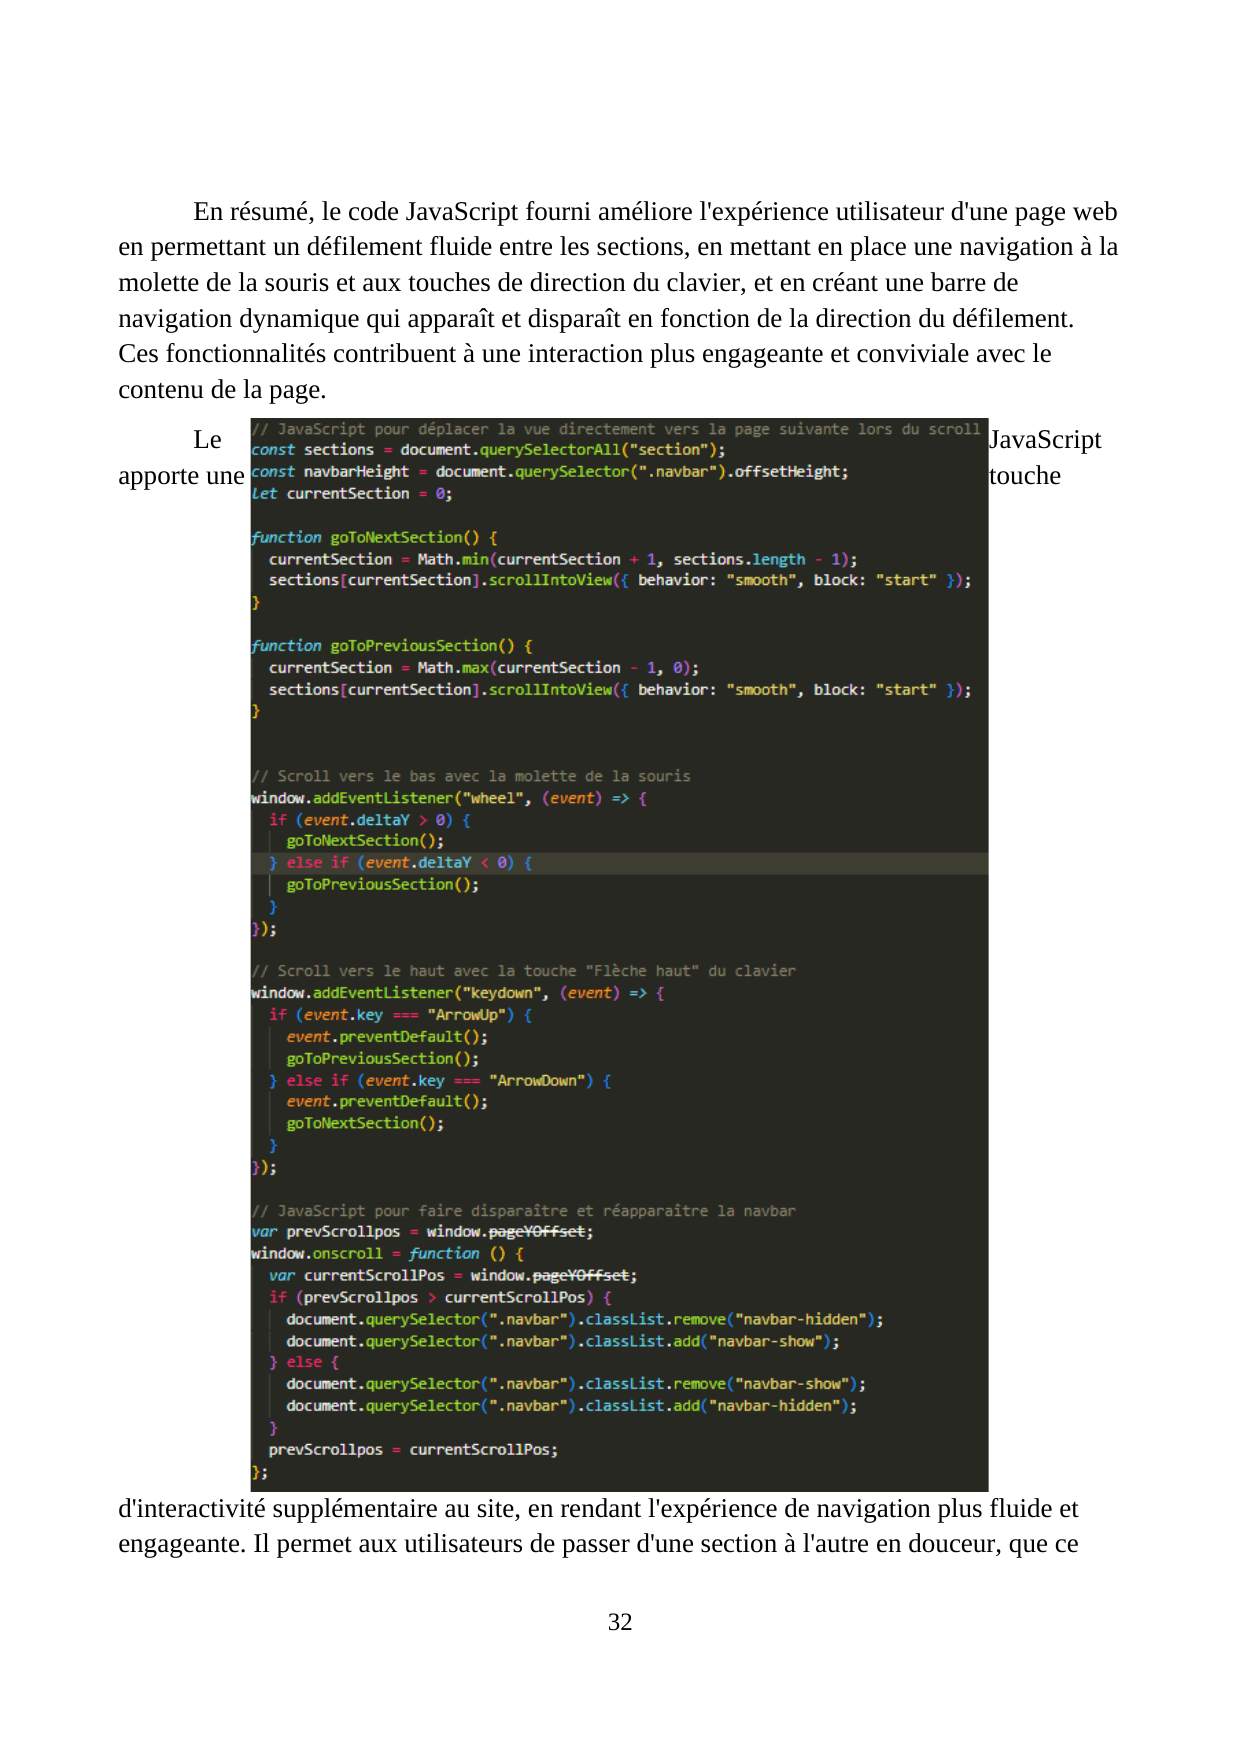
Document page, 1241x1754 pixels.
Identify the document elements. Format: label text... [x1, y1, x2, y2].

text Le JavaScript apporte une touche d'interactivité supplémentaire au site, en rendant l'expérience de navigation plus fluide et engageante. Il permet aux utilisateurs de passer d'une section à l'autre en douceur, que ce [118, 424, 1122, 1558]
picture [250, 418, 989, 1492]
text En résumé, le code JavaScript fourni améliore l'expérience utilisateur d'une page web en permettant un défilement fluide entre les sections, en mettant en place une navigation à la molette de la souris et aux touches de direction du clavier, et en créant une barre de navigation dynamique qui apparaît et disparaît en fonction de la direction du défilement. Ces fonctionnalités contribuent à une interaction plus engageante et conviviale avec le contenu de la page. [118, 195, 1122, 404]
